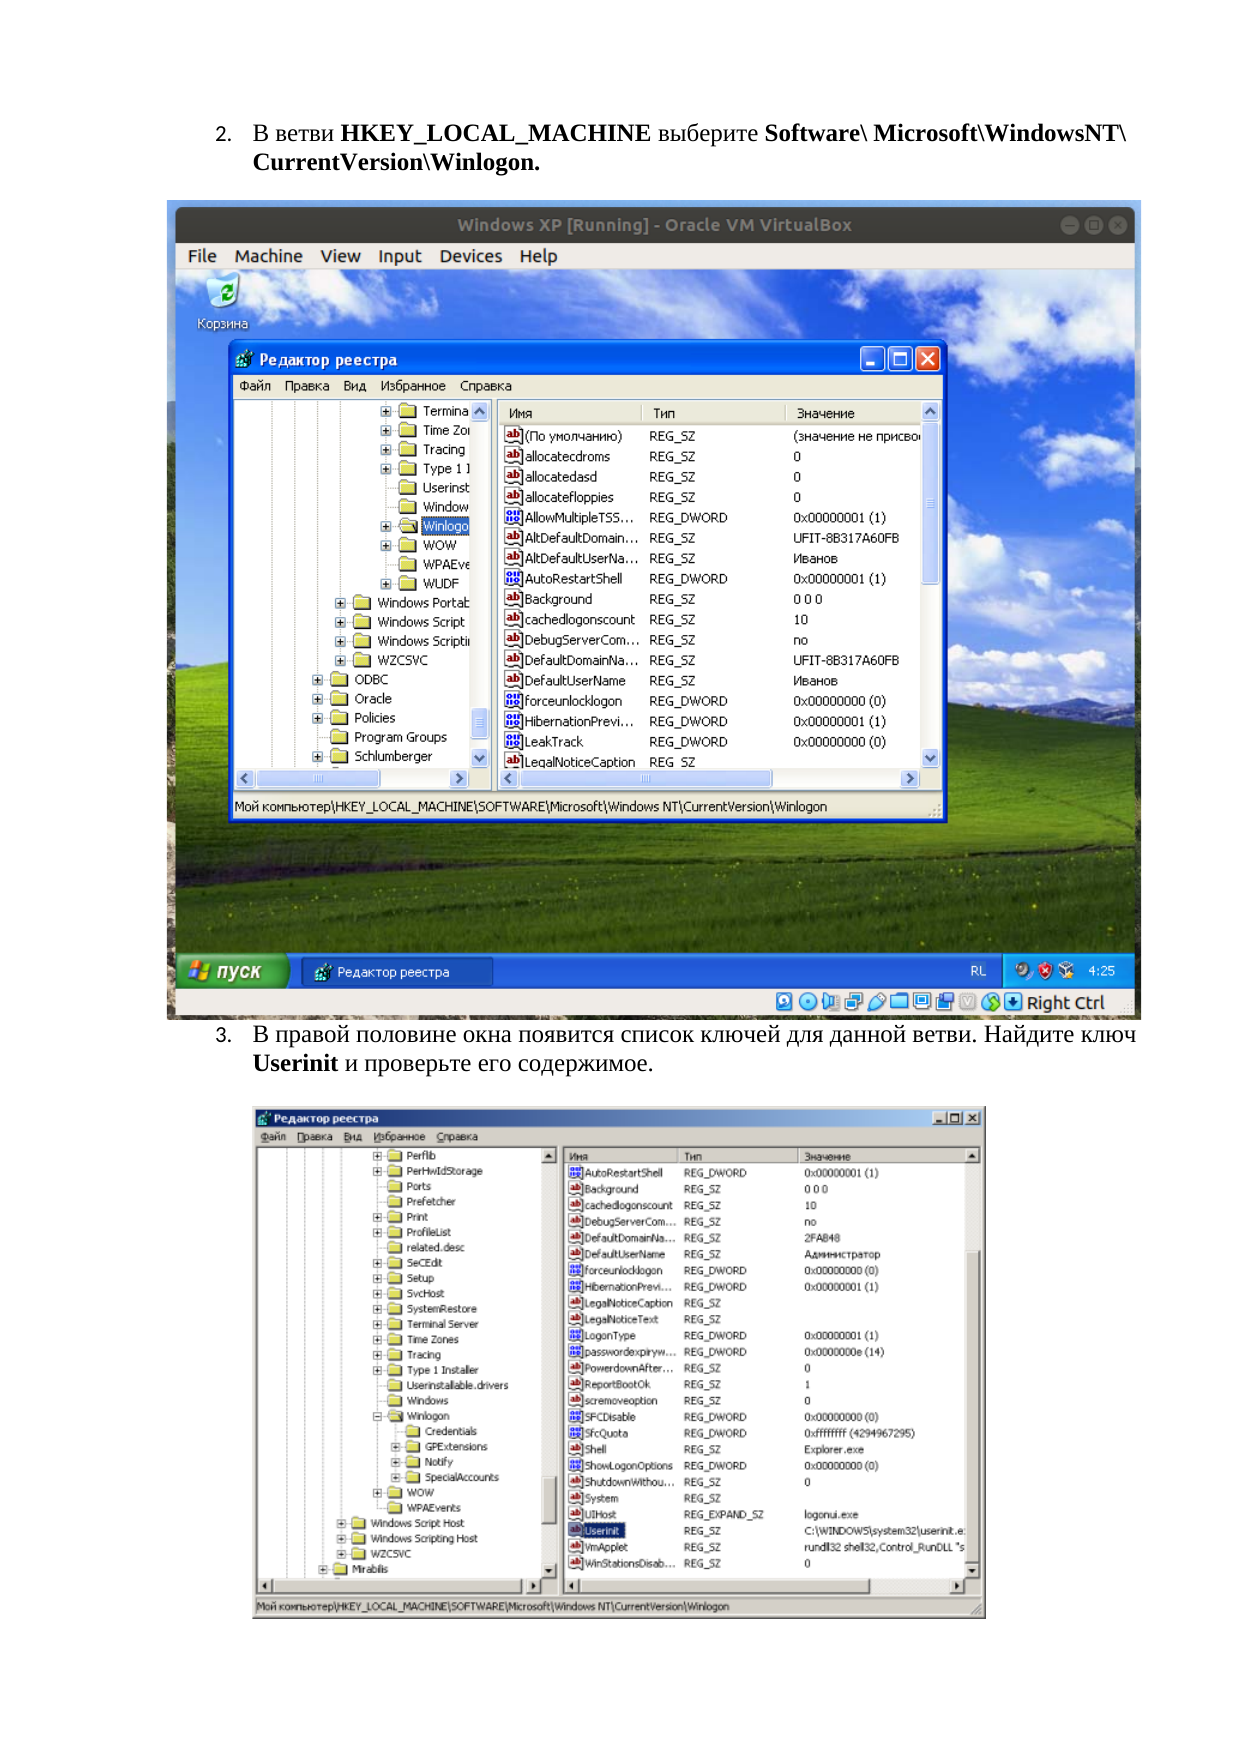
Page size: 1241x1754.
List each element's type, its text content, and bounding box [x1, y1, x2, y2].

list В правой половине окна появится список ключей для данной ветви. Найдите ключ Userinit и проверьте его содержимое. [215, 176, 1152, 1077]
picture [252, 1106, 986, 1619]
list В ветви HKEY_LOCAL_MACHINE выберите Software\ Microsoft\WindowsNT\CurrentVersion\Winlogon. [215, 118, 1152, 176]
picture [166, 200, 1142, 1020]
